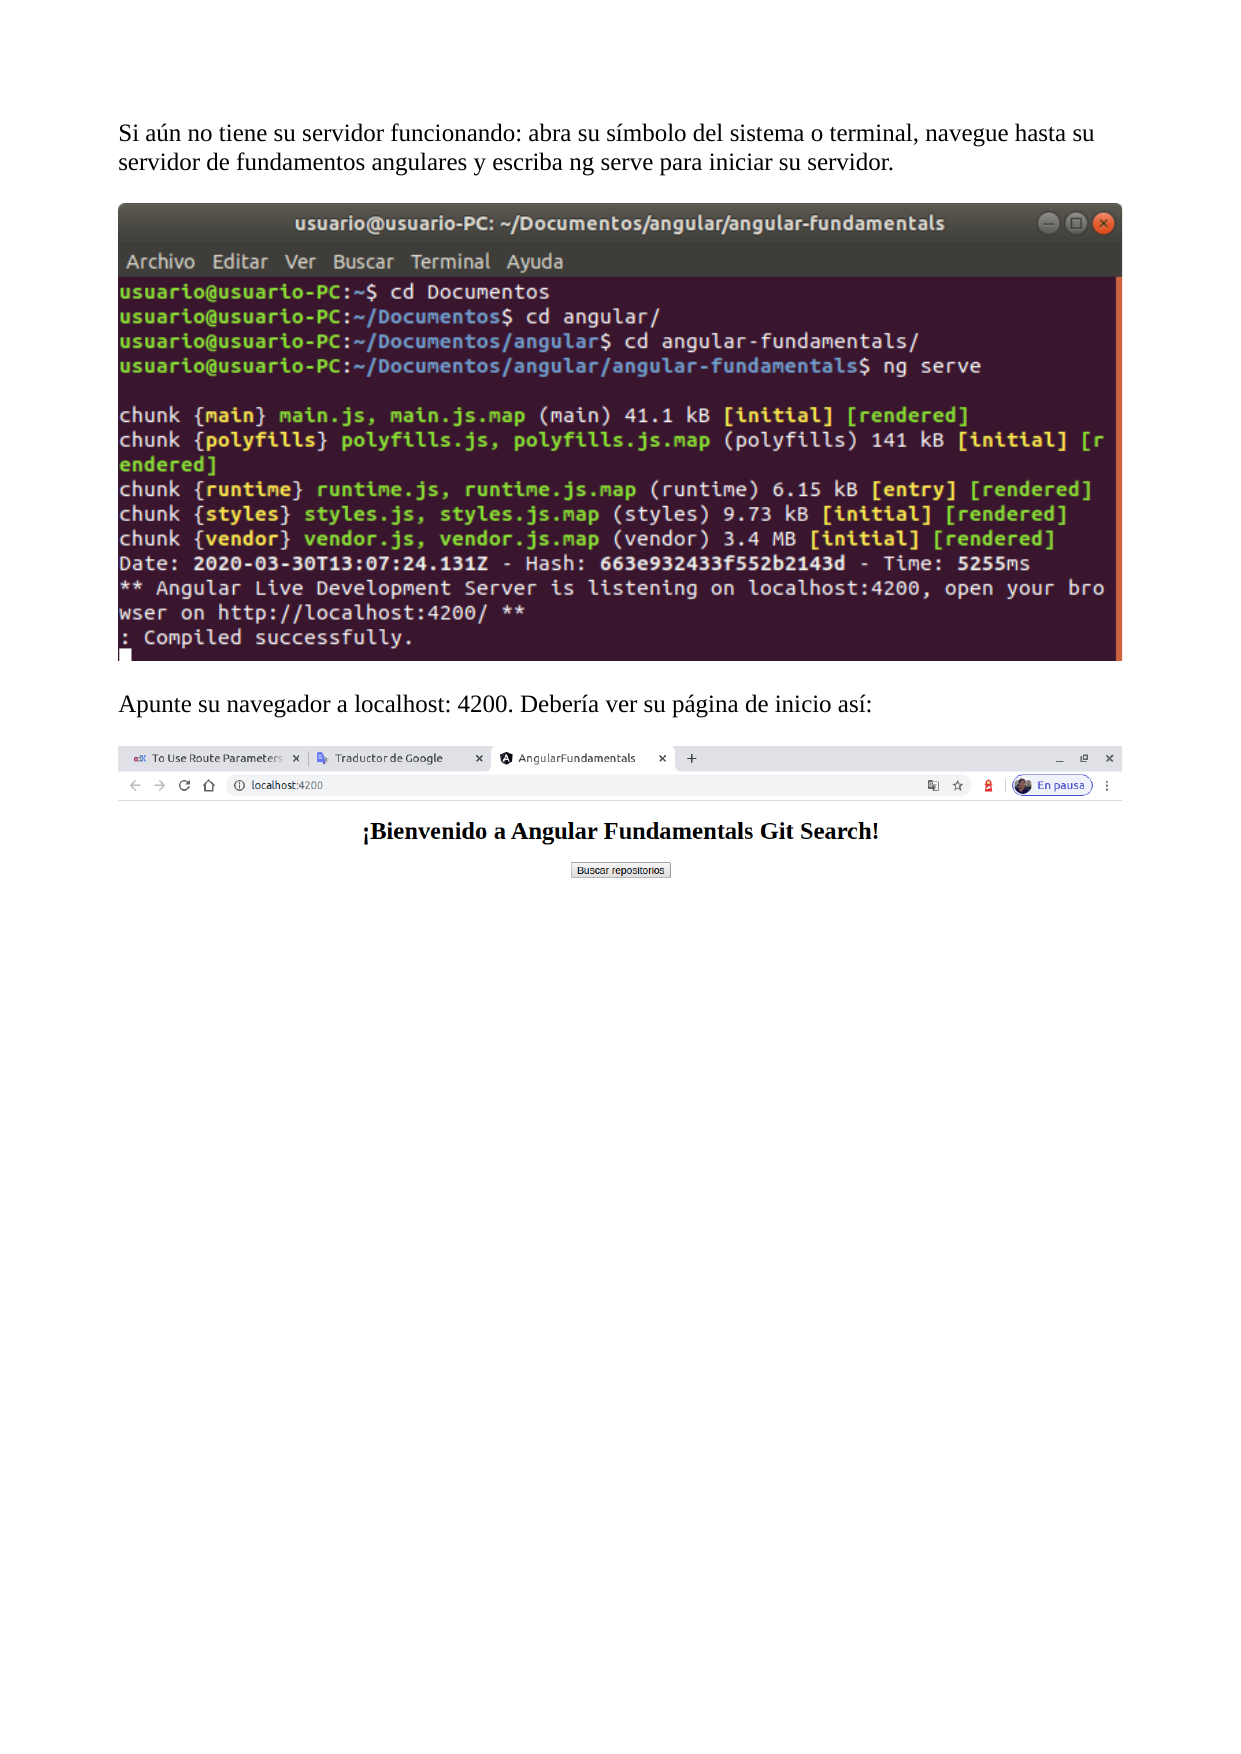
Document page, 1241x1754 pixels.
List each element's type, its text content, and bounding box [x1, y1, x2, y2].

picture [118, 203, 1123, 661]
picture [118, 746, 1123, 1314]
text Apunte su navegador a localhost: 4200. Debería ver su página de inicio así: [118, 689, 1122, 718]
text Si aún no tiene su servidor funcionando: abra su símbolo del sistema o terminal, navegue hasta su servidor de fundamentos angulares y escriba ng serve para iniciar su servidor. [118, 118, 1122, 176]
